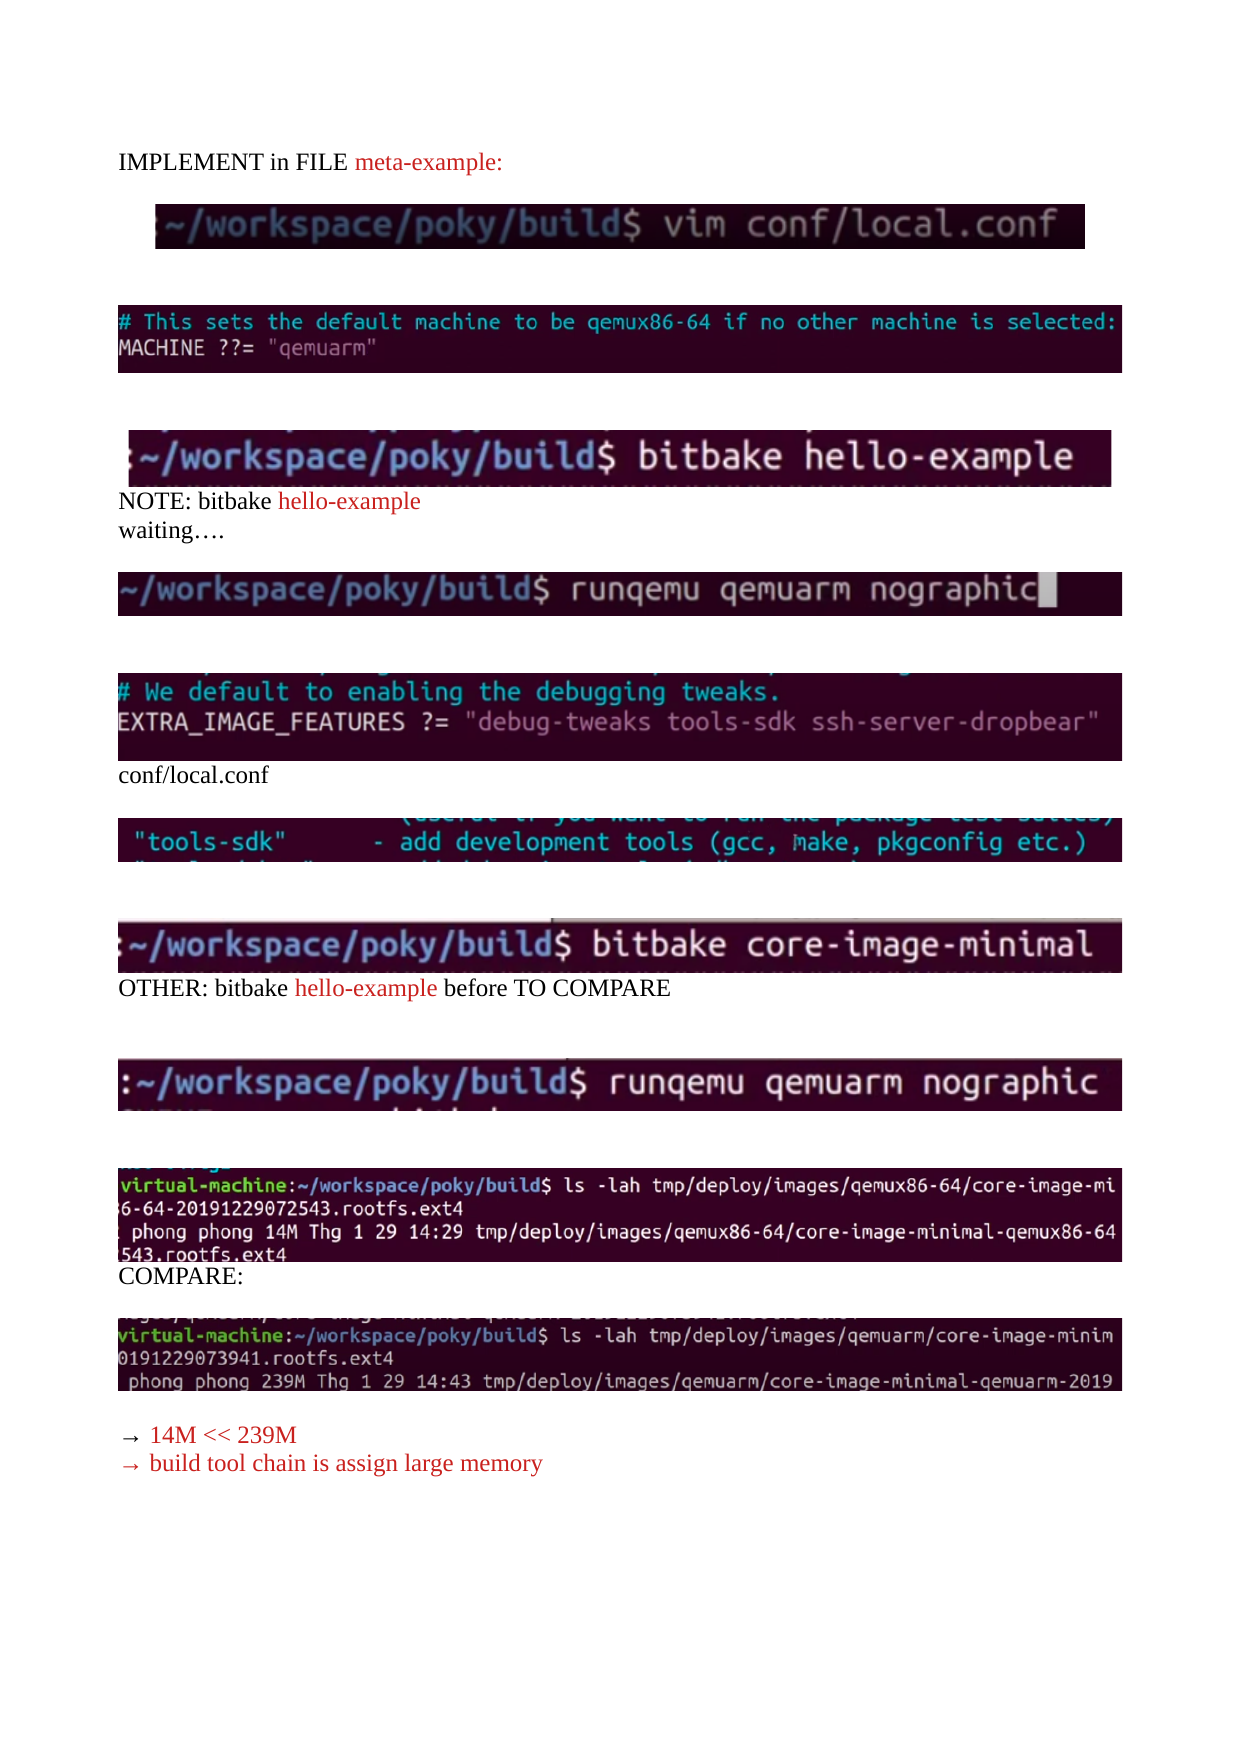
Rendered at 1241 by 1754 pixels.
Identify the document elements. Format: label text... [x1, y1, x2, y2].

text conf/local.conf [118, 761, 1122, 818]
picture [128, 430, 1112, 487]
picture [118, 305, 1123, 373]
picture [118, 673, 1123, 761]
text OTHER: bitbake hello-example before TO COMPARE [118, 973, 1122, 1001]
picture [118, 1168, 1123, 1262]
picture [118, 818, 1123, 862]
picture [118, 1058, 1123, 1111]
picture [118, 1318, 1123, 1391]
text NOTE: bitbake hello-example waiting…. [118, 430, 1122, 544]
text COMPARE: [118, 1262, 1122, 1290]
picture [155, 204, 1085, 249]
text IMPLEMENT in FILE meta-example: [118, 147, 1122, 176]
text → 14M << 239M [118, 1391, 1122, 1448]
picture [118, 918, 1123, 973]
text → build tool chain is assign large memory [118, 1448, 1122, 1477]
picture [118, 572, 1123, 616]
